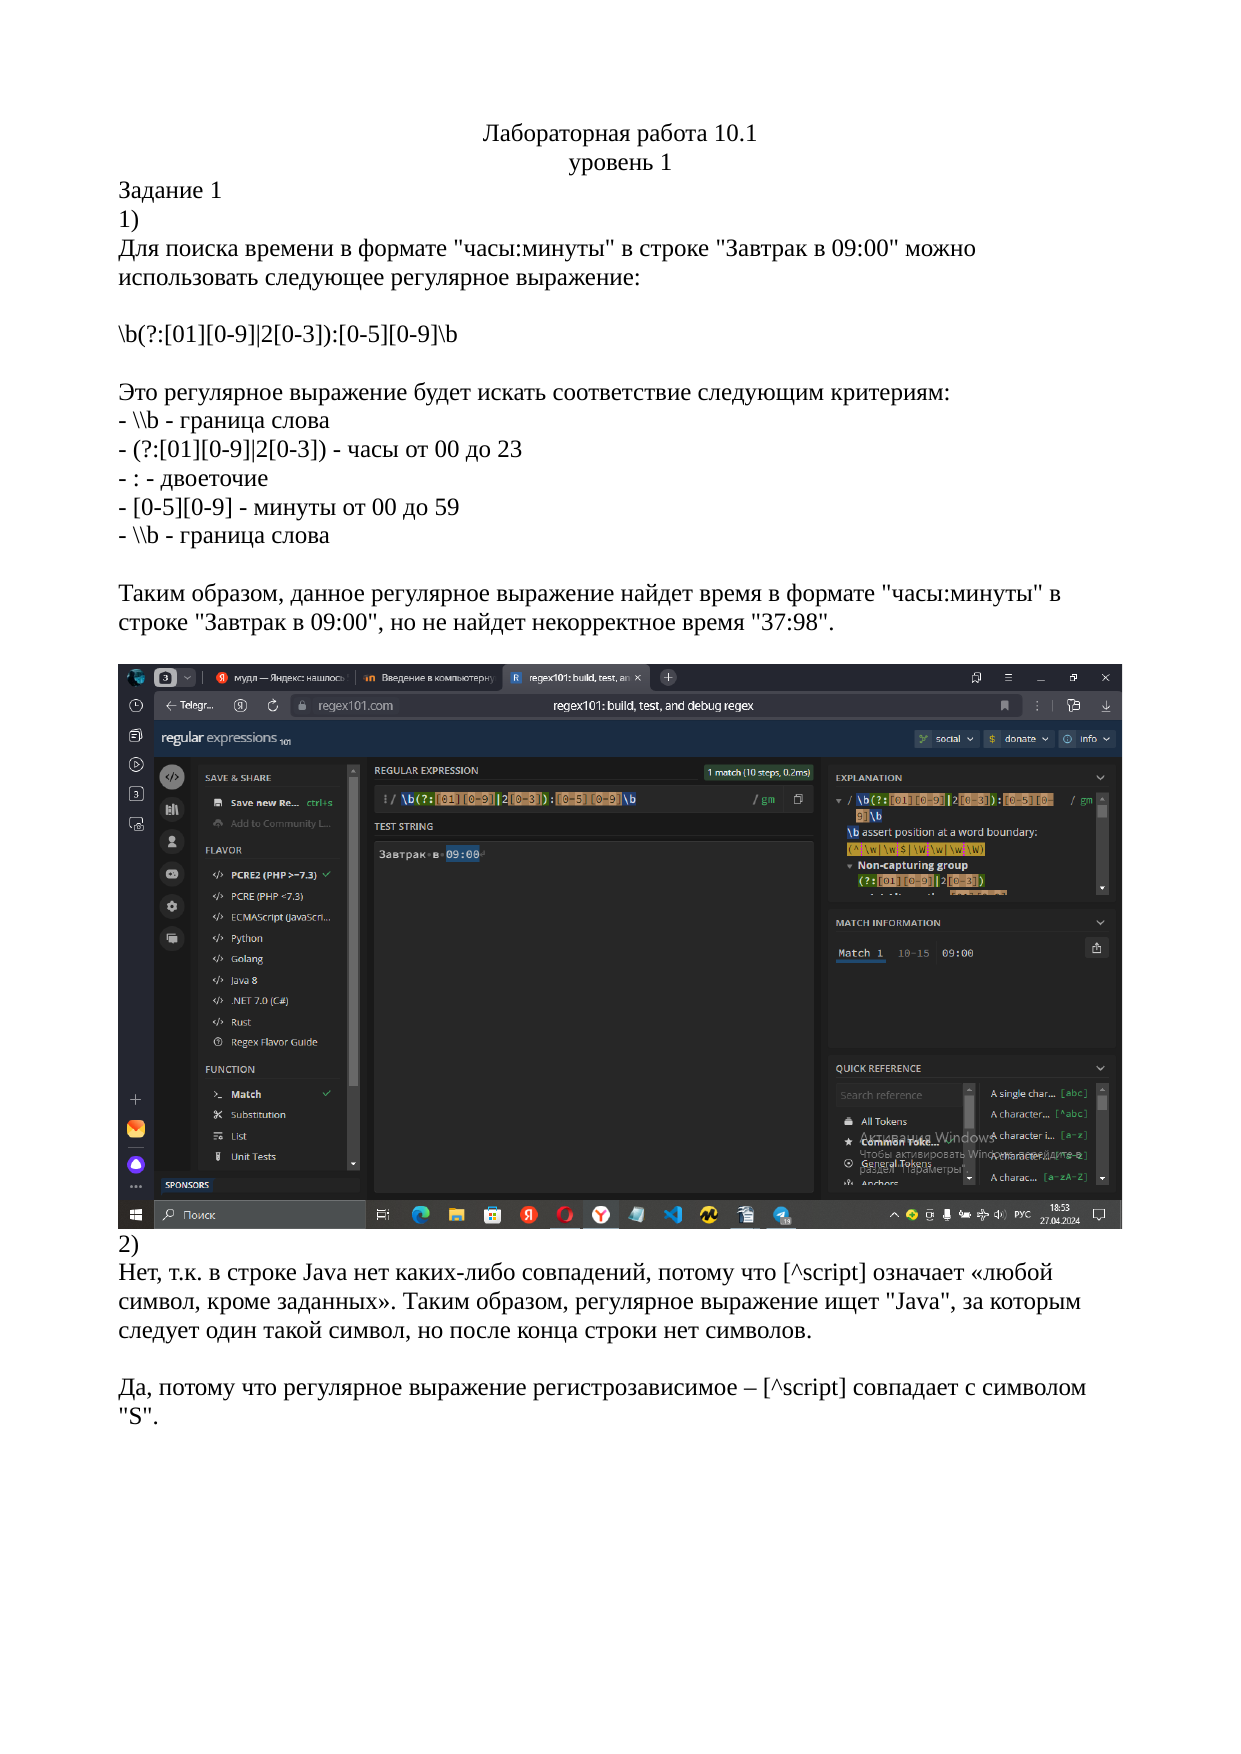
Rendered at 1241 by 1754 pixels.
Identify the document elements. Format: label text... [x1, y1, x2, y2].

text Нет, т.к. в строке Java нет каких-либо совпадений, потому что [^script] означает «любой символ, кроме заданных». Таким образом, регулярное выражение ищет "Java", за которым следует один такой символ, но после конца строки нет символов. [118, 1257, 1122, 1344]
text 1) [118, 204, 1122, 233]
text 2) [118, 1229, 1122, 1257]
text \b(?:[01][0-9]|2[0-3]):[0-5][0-9]\b [118, 319, 1122, 348]
text - \\b - граница слова [118, 521, 1122, 549]
text уровень 1 [118, 147, 1122, 176]
text - : - двоеточие [118, 463, 1122, 492]
text Для поиска времени в формате "часы:минуты" в строке "Завтрак в 09:00" можно использовать следующее регулярное выражение: [118, 233, 1122, 291]
text - \\b - граница слова [118, 406, 1122, 434]
text - [0-5][0-9] - минуты от 00 до 59 [118, 492, 1122, 521]
picture [118, 664, 1123, 1229]
text Лабораторная работа 10.1 [118, 118, 1122, 147]
text - (?:[01][0-9]|2[0-3]) - часы от 00 до 23 [118, 434, 1122, 463]
text Задание 1 [118, 176, 1122, 204]
text Это регулярное выражение будет искать соответствие следующим критериям: [118, 377, 1122, 406]
text Таким образом, данное регулярное выражение найдет время в формате "часы:минуты" в строке "Завтрак в 09:00", но не найдет некорректное время "37:98". [118, 578, 1122, 636]
text Да, потому что регулярное выражение регистрозависимое – [^script] совпадает с символом "S". [118, 1372, 1122, 1430]
